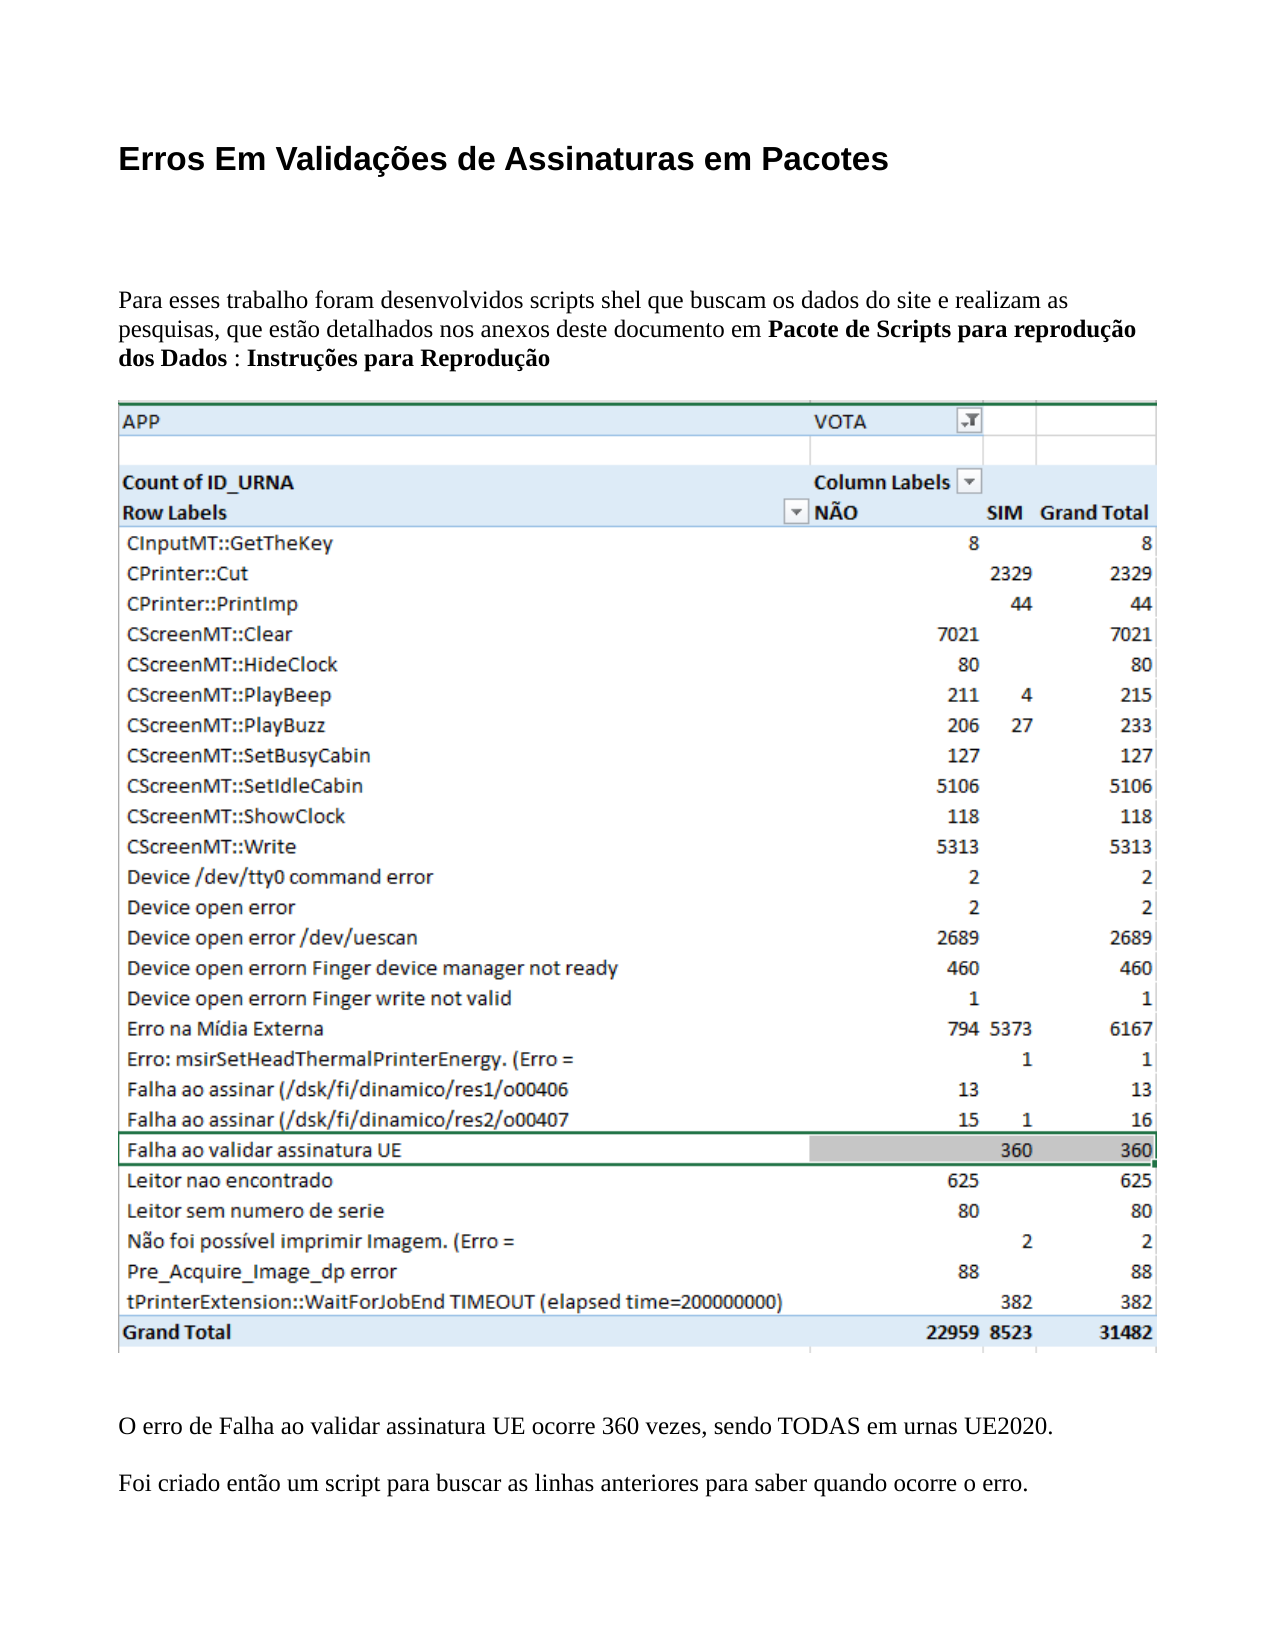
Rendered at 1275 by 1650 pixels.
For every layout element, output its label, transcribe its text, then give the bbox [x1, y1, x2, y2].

subtitle Erros Em Validações de Assinaturas em Pacotes [118, 139, 1157, 177]
text O erro de Falha ao validar assinatura UE ocorre 360 vezes, sendo TODAS em urnas UE2020. [118, 1411, 1157, 1440]
text Foi criado então um script para buscar as linhas anteriores para saber quando ocorre o erro. [118, 1468, 1157, 1497]
text Para esses trabalho foram desenvolvidos scripts shel que buscam os dados do site e realizam as pesquisas, que estão detalhados nos anexos deste documento em Pacote de Scripts para reprodução dos Dados : Instruções para Reprodução [118, 285, 1157, 371]
picture [118, 400, 1157, 1353]
